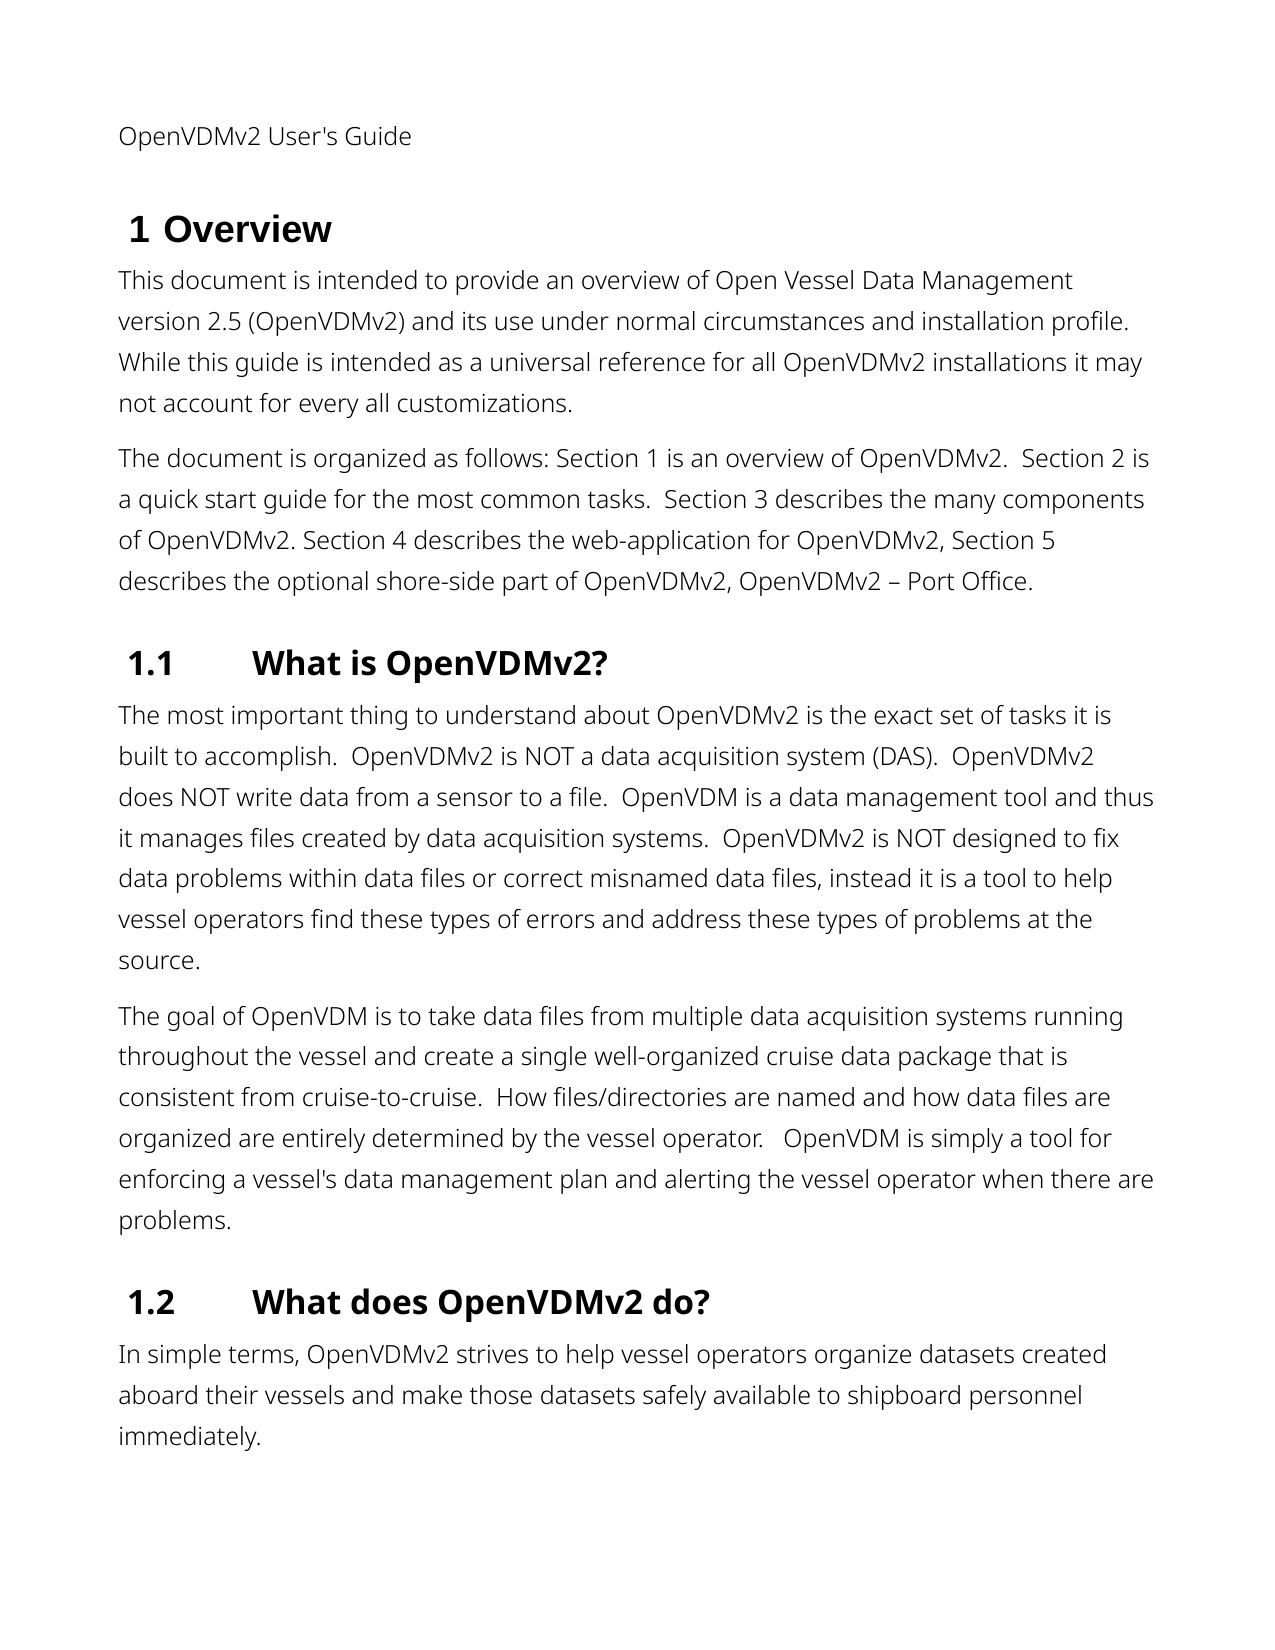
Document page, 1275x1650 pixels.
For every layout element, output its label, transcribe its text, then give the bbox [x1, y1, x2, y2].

subtitle What is OpenVDMv2? [118, 639, 1157, 685]
text The goal of OpenVDM is to take data files from multiple data acquisition systems running throughout the vessel and create a single well-organized cruise data package that is consistent from cruise-to-cruise. How files/directories are named and how data files are organized are entirely determined by the vessel operator. OpenVDM is simply a tool for enforcing a vessel's data management plan and alerting the vessel operator when there are problems. [118, 998, 1157, 1236]
subtitle Overview [118, 207, 1157, 250]
text In simple terms, OpenVDMv2 strives to help vessel operators organize datasets created aboard their vessels and make those datasets safely available to shipboard personnel immediately. [118, 1337, 1157, 1452]
text The most important thing to understand about OpenVDMv2 is the exact set of tasks it is built to accomplish. OpenVDMv2 is NOT a data acquisition system (DAS). OpenVDMv2 does NOT write data from a sensor to a file. OpenVDM is a data management tool and thus it manages files created by data acquisition systems. OpenVDMv2 is NOT designed to fix data problems within data files or correct misnamed data files, instead it is a tool to help vessel operators find these types of errors and address these types of problems at the source. [118, 698, 1157, 977]
subtitle What does OpenVDMv2 do? [118, 1278, 1157, 1324]
text This document is intended to provide an overview of Open Vessel Data Management version 2.5 (OpenVDMv2) and its use under normal circumstances and installation profile. While this guide is intended as a universal reference for all OpenVDMv2 installations it may not account for every all customizations. [118, 263, 1157, 419]
text The document is organized as follows: Section 1 is an overview of OpenVDMv2. Section 2 is a quick start guide for the most common tasks. Section 3 describes the many components of OpenVDMv2. Section 4 describes the web-application for OpenVDMv2, Section 5 describes the optional shore-side part of OpenVDMv2, OpenVDMv2 – Port Office. [118, 441, 1157, 597]
